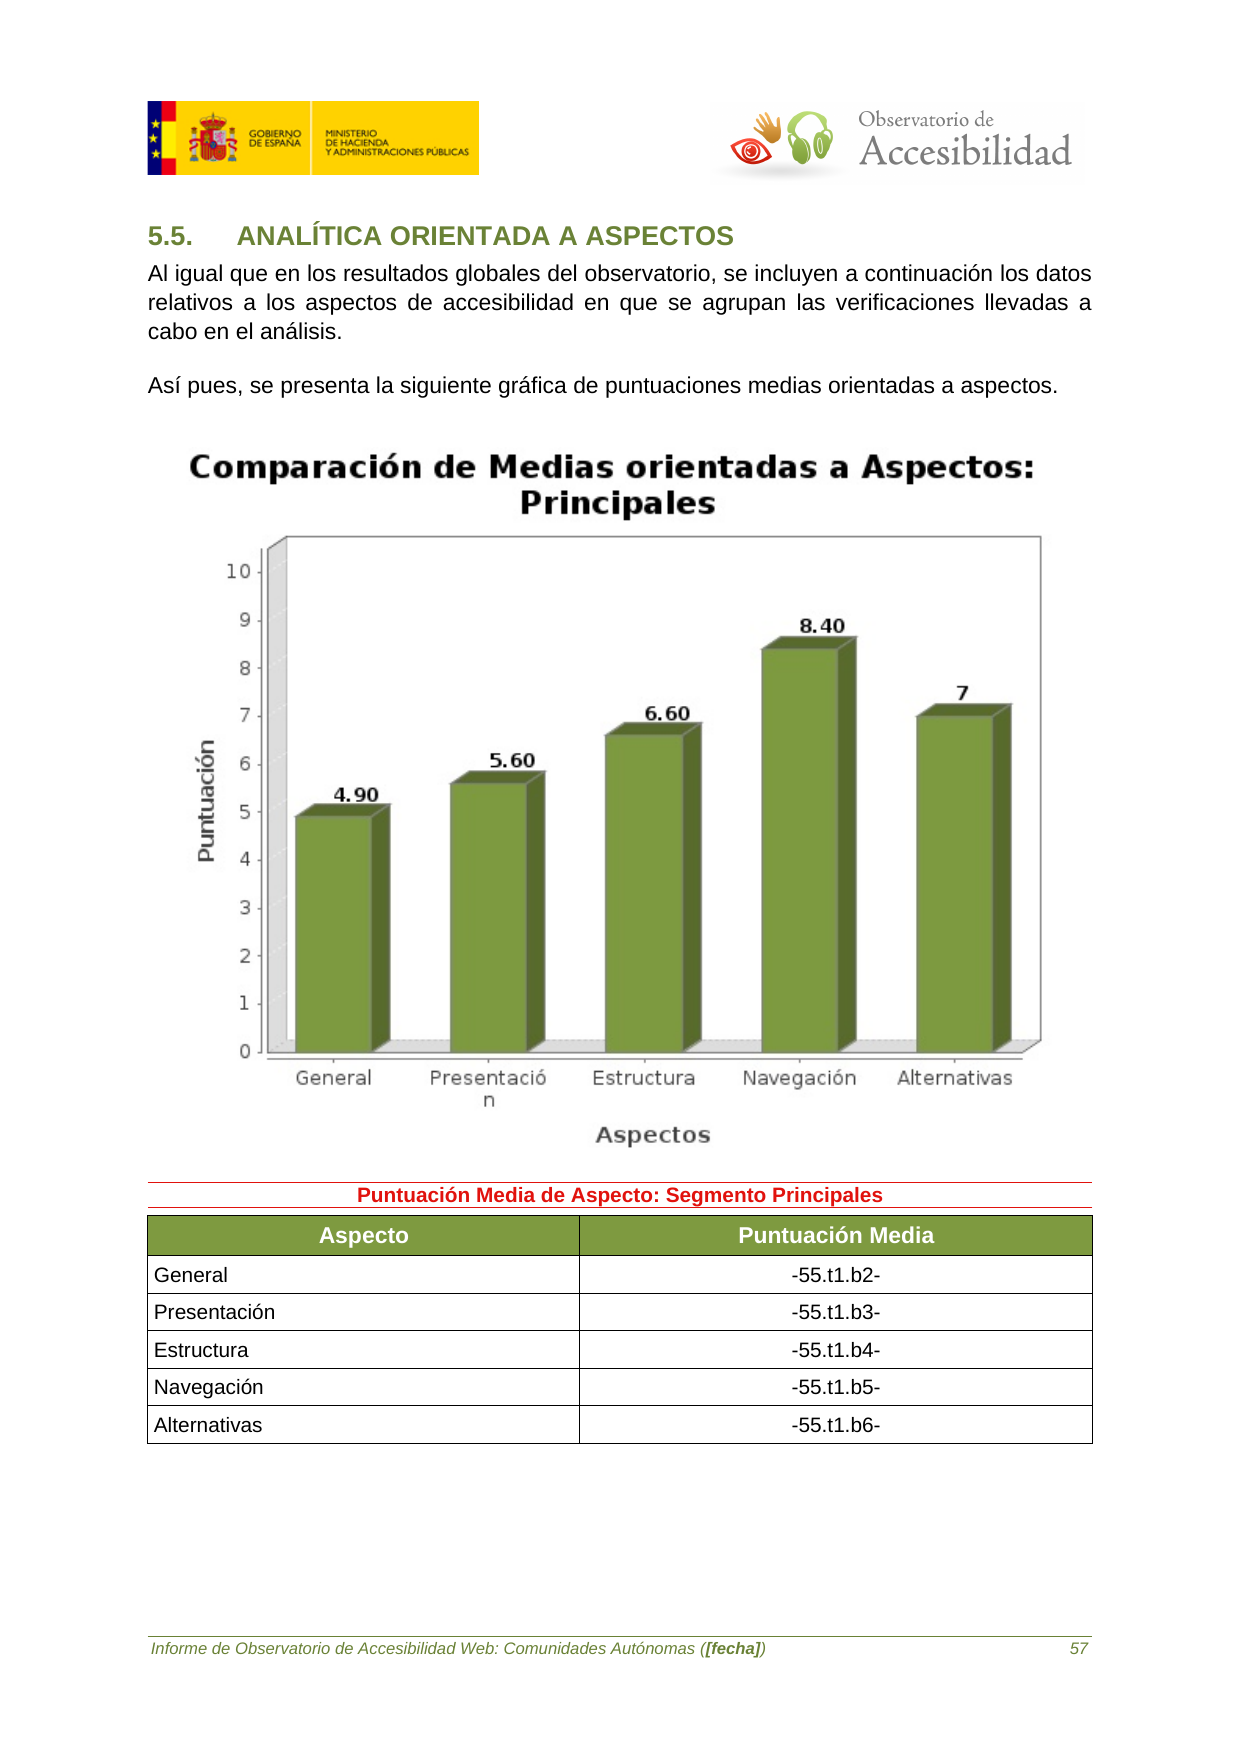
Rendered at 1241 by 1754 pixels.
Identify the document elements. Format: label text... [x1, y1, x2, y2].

text Así pues, se presenta la siguiente gráfica de puntuaciones medias orientadas a aspectos. [148, 372, 1092, 398]
table_cell -55.t1.b4- [580, 1331, 1092, 1368]
table_cell -55.t1.b3- [580, 1294, 1092, 1330]
text Al igual que en los resultados globales del observatorio, se incluyen a continuación los datos relativos a los aspectos de accesibilidad en que se agrupan las verificaciones llevadas a cabo en el análisis. [148, 260, 1092, 344]
table_cell -55.t1.b5- [580, 1369, 1092, 1405]
table_cell Navegación [148, 1369, 579, 1405]
table_header Puntuación Media [580, 1216, 1092, 1255]
table_cell Estructura [148, 1331, 579, 1368]
table_cell Alternativas [148, 1406, 579, 1443]
table_header Aspecto [148, 1216, 579, 1255]
text Puntuación Media de Aspecto: Segmento Principales [148, 1183, 1092, 1207]
table_cell -55.t1.b2- [580, 1256, 1092, 1293]
picture [710, 102, 1086, 185]
picture [147, 101, 479, 175]
table_cell Presentación [148, 1294, 579, 1330]
table_cell -55.t1.b6- [580, 1406, 1092, 1443]
subtitle Analítica orientada a aspectos [148, 220, 1092, 251]
picture [175, 447, 1059, 1157]
table_cell General [148, 1256, 579, 1293]
